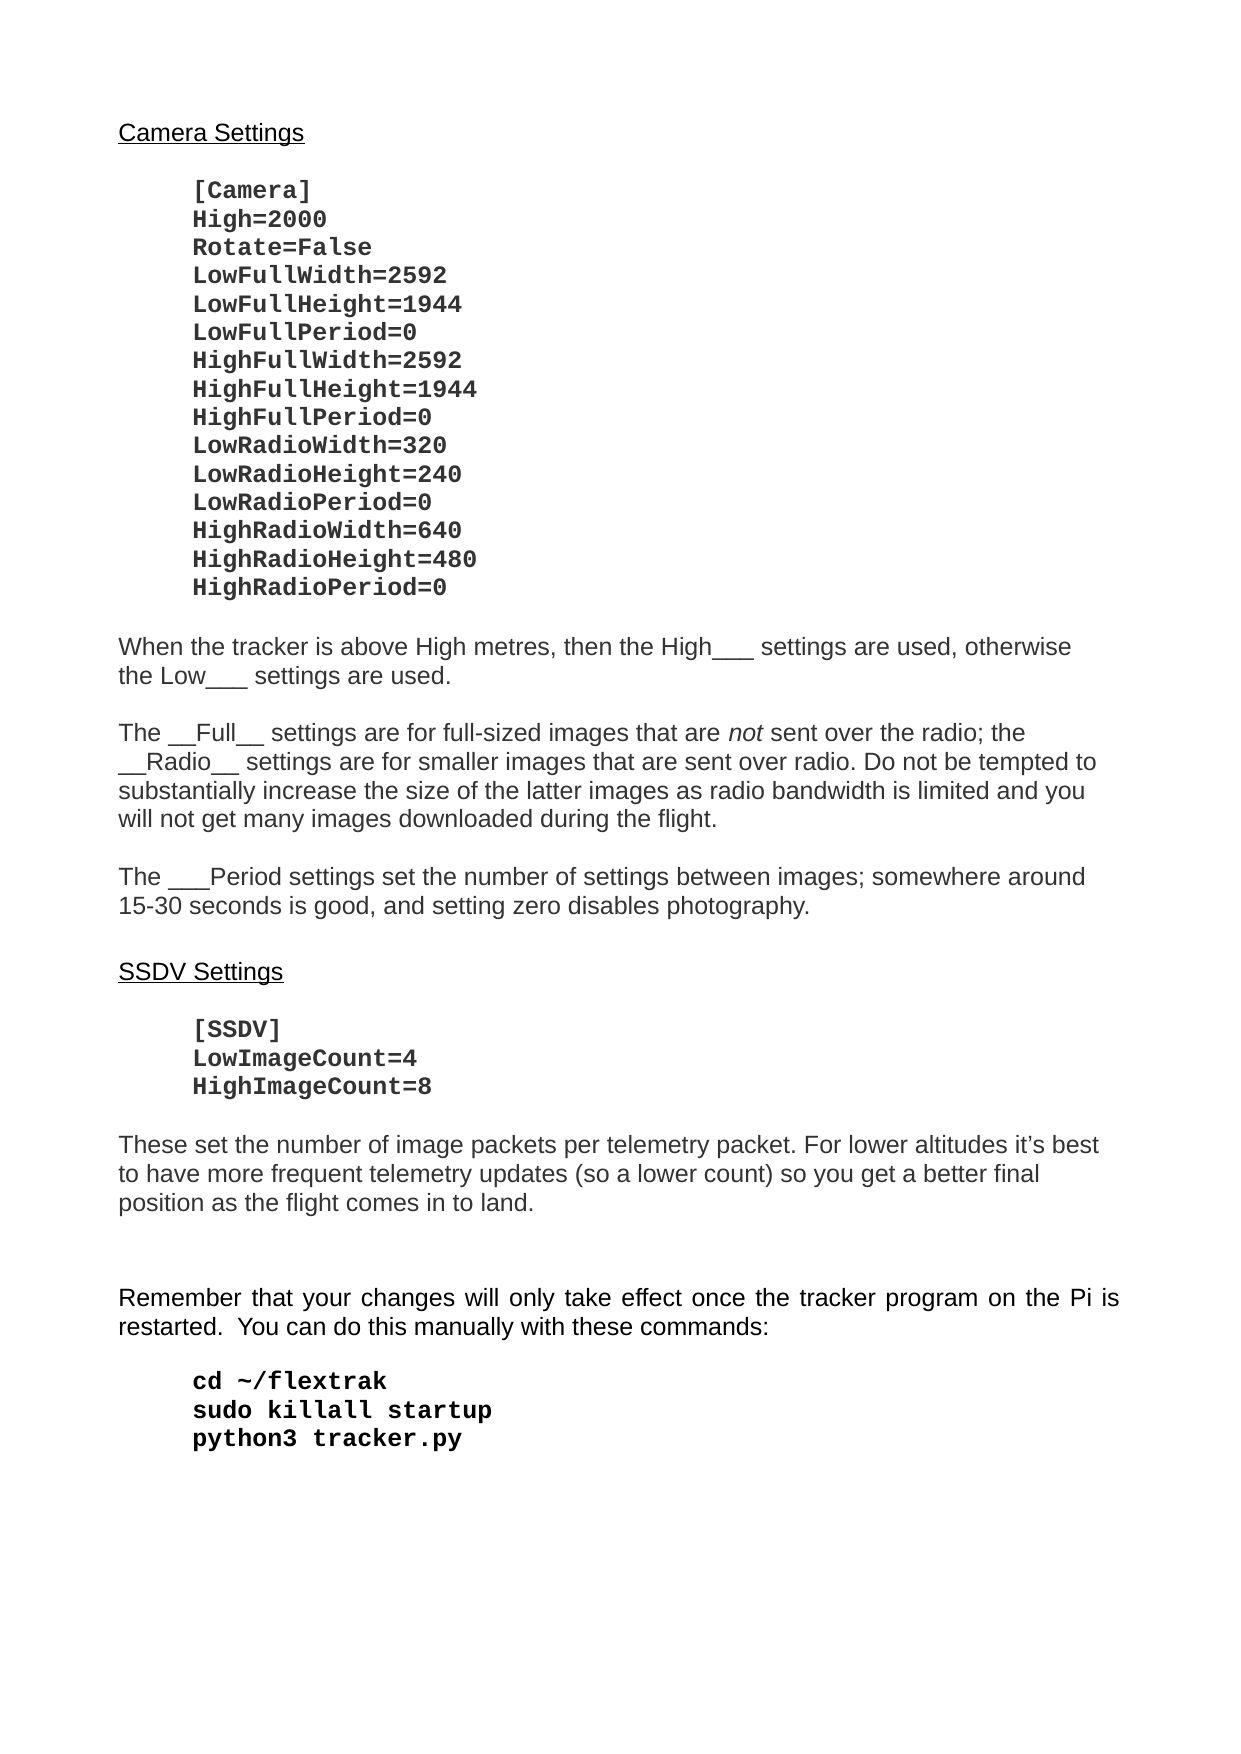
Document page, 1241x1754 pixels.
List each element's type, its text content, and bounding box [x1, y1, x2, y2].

subtitle Camera Settings [118, 118, 1122, 147]
text When the tracker is above High metres, then the High___ settings are used, otherwise the Low___ settings are used. [118, 632, 1122, 689]
text Remember that your changes will only take effect once the tracker program on the Pi is restarted. You can do this manually with these commands: [118, 1283, 1122, 1340]
text [SSDV] LowImageCount=4 HighImageCount=8 [192, 1017, 1122, 1102]
text sudo killall startup [192, 1397, 1122, 1426]
text The ___Period settings set the number of settings between images; somewhere around 15-30 seconds is good, and setting zero disables photography. [118, 862, 1122, 919]
text The __Full__ settings are for full-sized images that are not sent over the radio; the __Radio__ settings are for smaller images that are sent over radio. Do not be tempted to substantially increase the size of the latter images as radio bandwidth is limited and you will not get many images downloaded during the flight. [118, 718, 1122, 833]
text python3 tracker.py [192, 1426, 1122, 1454]
text [Camera] High=2000 Rotate=False LowFullWidth=2592 LowFullHeight=1944 LowFullPeriod=0 HighFullWidth=2592 HighFullHeight=1944 HighFullPeriod=0 LowRadioWidth=320 LowRadioHeight=240 LowRadioPeriod=0 HighRadioWidth=640 HighRadioHeight=480 HighRadioPeriod=0 [192, 178, 1122, 603]
subtitle SSDV Settings [118, 957, 1122, 986]
text These set the number of image packets per telemetry packet. For lower altitudes it’s best to have more frequent telemetry updates (so a lower count) so you get a better final position as the flight comes in to land. [118, 1130, 1122, 1216]
text cd ~/flextrak [192, 1369, 1122, 1397]
